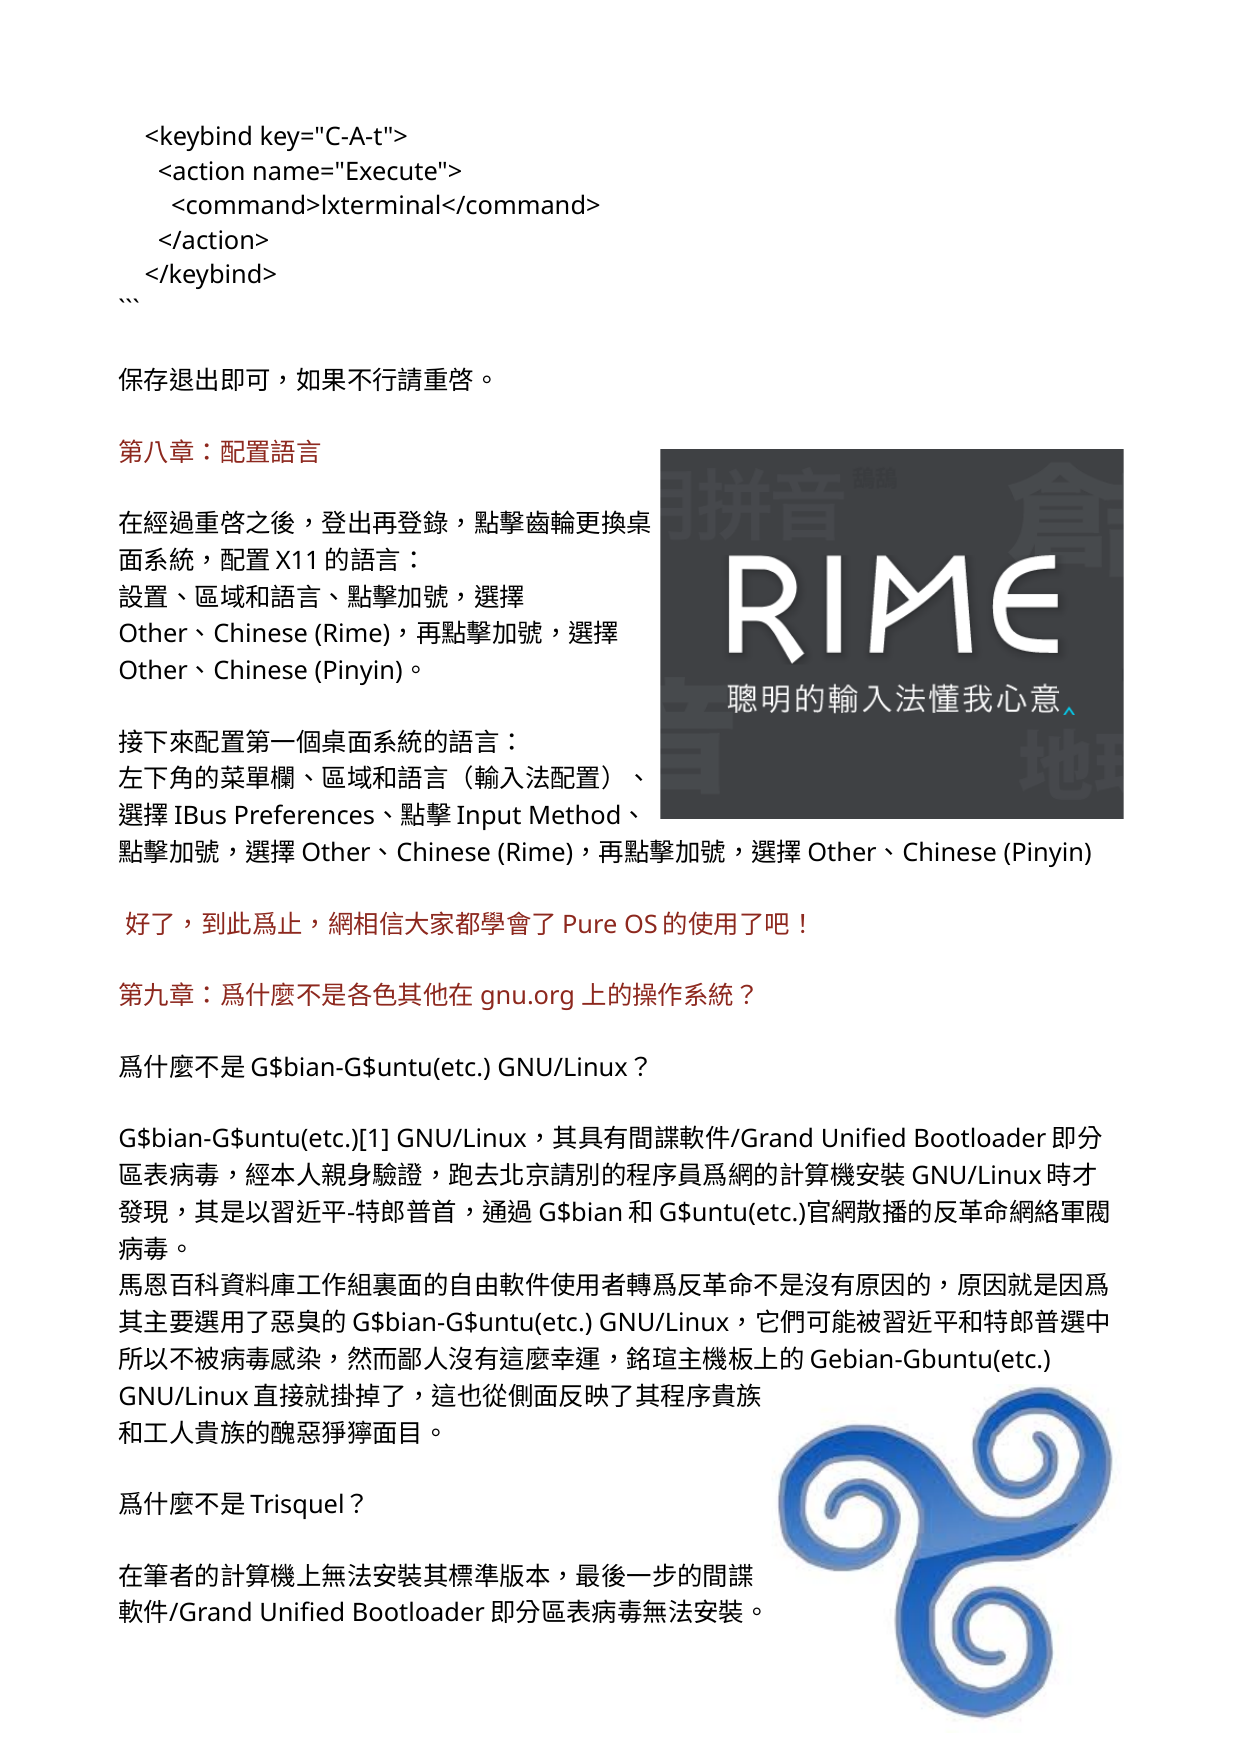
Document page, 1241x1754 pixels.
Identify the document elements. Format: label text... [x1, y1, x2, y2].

text 爲什麼不是Trisquel？ [118, 1484, 771, 1521]
text 左下角的菜單欄、區域和語言（輸入法配置）、選擇IBus Preferences、點擊Input Method、點擊加號，選擇Other、Chinese (Rime)，再點擊加號，選擇Other、Chinese (Pinyin) [118, 758, 1122, 869]
text 第八章：配置語言 [118, 432, 1122, 468]
text 第九章：爲什麼不是各色其他在 gnu.org 上的操作系統？ [118, 975, 1122, 1012]
text 在經過重啓之後，登出再登錄，點擊齒輪更換桌面系統，配置X11的語言： [118, 503, 660, 577]
text 馬恩百科資料庫工作組裏面的自由軟件使用者轉爲反革命不是沒有原因的，原因就是因爲其主要選用了惡臭的G$bian-G$untu(etc.) GNU/Linux，它們可能被習近平和特郎普選中所以不被病毒感染，然而鄙人沒有這麼幸運，銘瑄主機板上的Gebian-Gbuntu(etc.) GNU/Linux直接就掛掉了，這也從側面反映了其程序貴族和工人貴族的醜惡猙獰面目。 [118, 1265, 1122, 1449]
text 在筆者的計算機上無法安裝其標準版本，最後一步的間諜軟件/Grand Unified Bootloader即分區表病毒無法安裝。 [118, 1556, 771, 1629]
picture [771, 1384, 1125, 1733]
text 設置、區域和語言、點擊加號，選擇Other、Chinese (Rime)，再點擊加號，選擇Other、Chinese (Pinyin)。 [118, 577, 660, 687]
text </action> [118, 222, 1122, 256]
text 好了，到此爲止，網相信大家都學會了Pure OS的使用了吧！ [118, 903, 1122, 940]
text <command>lxterminal</command> [118, 187, 1122, 222]
text 接下來配置第一個桌面系統的語言： [118, 722, 660, 758]
text ``` [118, 291, 1122, 326]
text 爲什麼不是G$bian-G$untu(etc.) GNU/Linux？ [118, 1046, 1122, 1083]
text G$bian-G$untu(etc.)[1] GNU/Linux，其具有間諜軟件/Grand Unified Bootloader即分區表病毒，經本人親身驗證，跑去北京請別的程序員爲網的計算機安裝GNU/Linux時才發現，其是以習近平-特郎普首，通過G$bian和G$untu(etc.)官網散播的反革命網絡軍閥病毒。 [118, 1118, 1122, 1265]
picture [660, 449, 1124, 819]
text <action name="Execute"> [118, 153, 1122, 187]
text 保存退出即可，如果不行請重啓。 [118, 360, 1122, 397]
text <keybind key="C-A-t"> [118, 118, 1122, 153]
text </keybind> [118, 256, 1122, 291]
